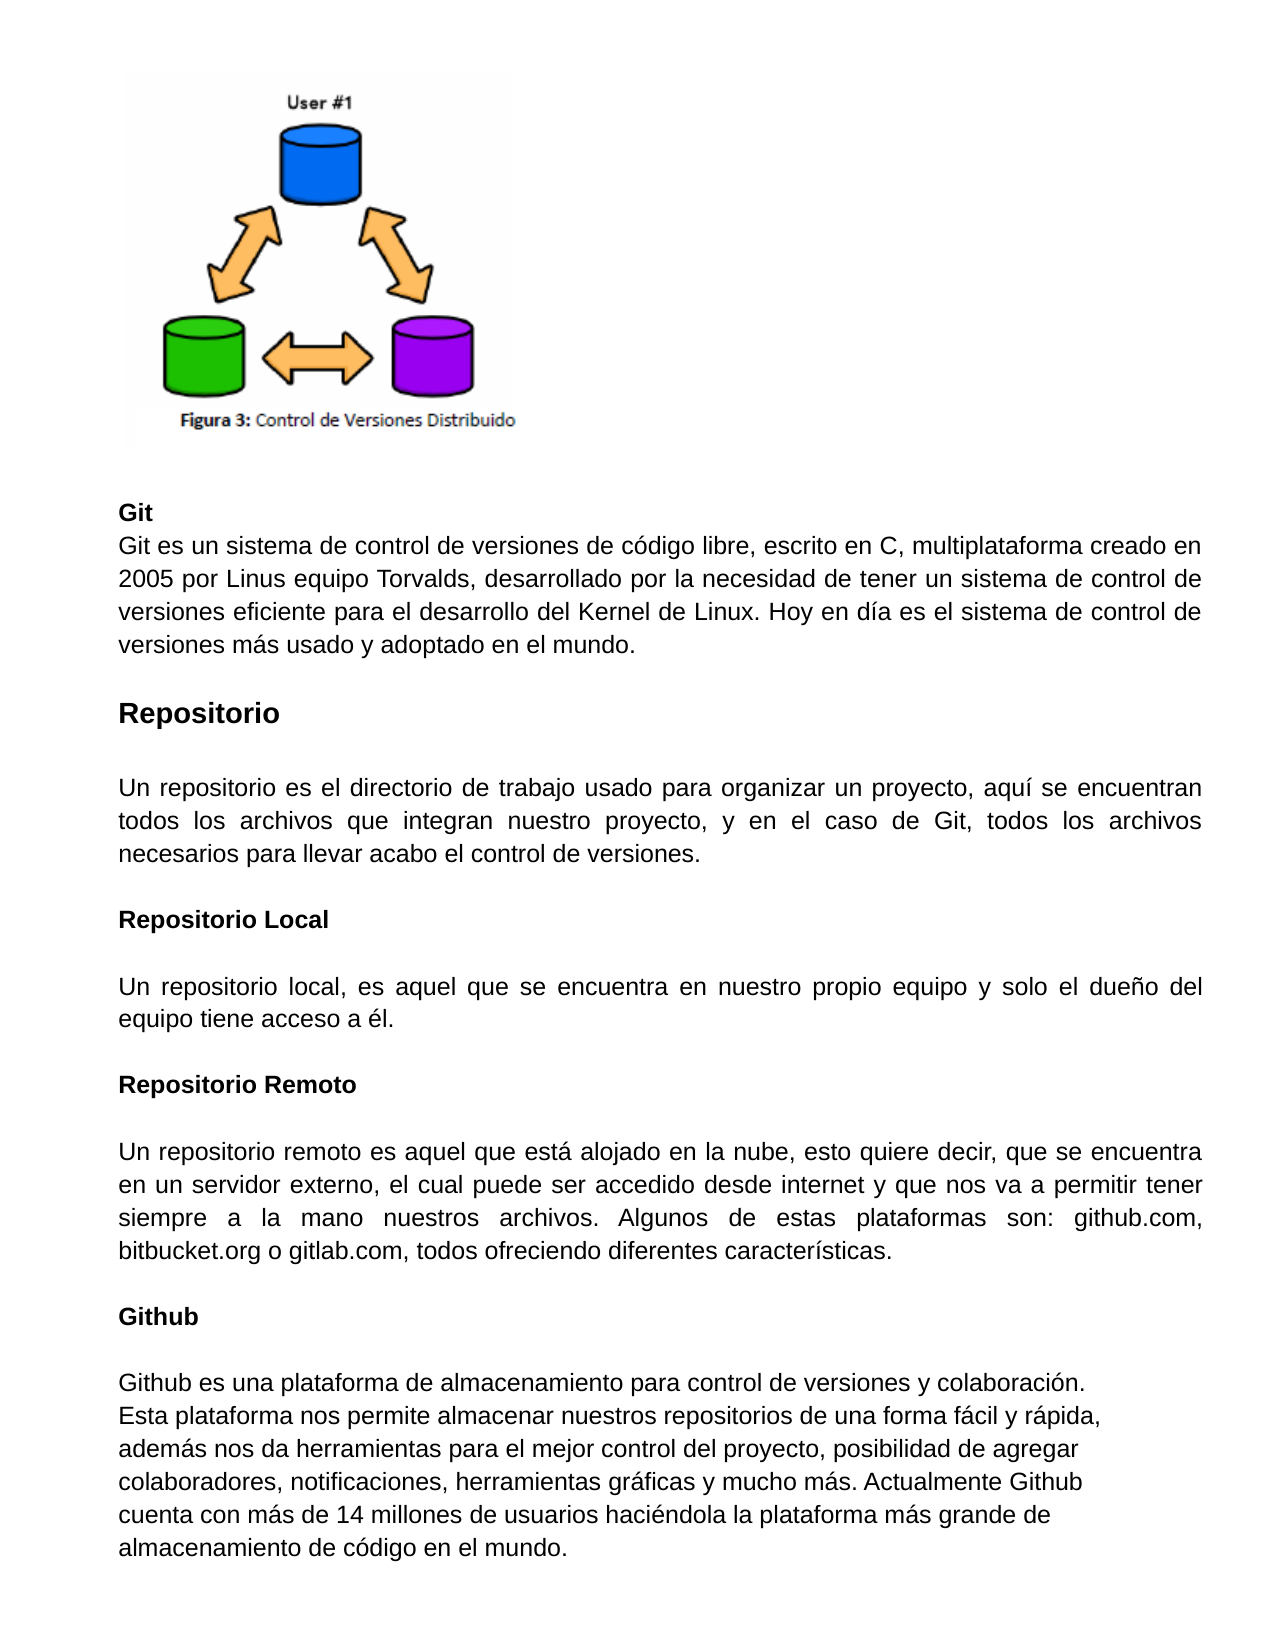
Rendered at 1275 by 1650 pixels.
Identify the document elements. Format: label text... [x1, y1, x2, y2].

text Git es un sistema de control de versiones de código libre, escrito en C, multiplataforma creado en 2005 por Linus equipo Torvalds, desarrollado por la necesidad de tener un sistema de control de versiones eficiente para el desarrollo del Kernel de Linux. Hoy en día es el sistema de control de versiones más usado y adoptado en el mundo. [118, 531, 1205, 659]
text Repositorio Remoto [118, 1071, 1205, 1099]
text Esta plataforma nos permite almacenar nuestros repositorios de una forma fácil y rápida, [118, 1401, 1205, 1429]
text Un repositorio local, es aquel que se encuentra en nuestro propio equipo y solo el dueño del equipo tiene acceso a él. [118, 971, 1205, 1033]
text colaboradores, notificaciones, herramientas gráficas y mucho más. Actualmente Github [118, 1467, 1205, 1496]
text cuenta con más de 14 millones de usuarios haciéndola la plataforma más grande de [118, 1500, 1205, 1528]
text Repositorio [118, 696, 1205, 730]
text Git [118, 498, 1205, 527]
text además nos da herramientas para el mejor control del proyecto, posibilidad de agregar [118, 1434, 1205, 1462]
text Repositorio Local [118, 905, 1205, 934]
text almacenamiento de código en el mundo. [118, 1533, 1205, 1562]
text Github es una plataforma de almacenamiento para control de versiones y colaboración. [118, 1368, 1205, 1396]
text Un repositorio remoto es aquel que está alojado en la nube, esto quiere decir, que se encuentra en un servidor externo, el cual puede ser accedido desde internet y que nos va a permitir tener siempre a la mano nuestros archivos. Algunos de estas plataformas son: github.com, bitbucket.org o gitlab.com, todos ofreciendo diferentes características. [118, 1137, 1205, 1264]
text Github [118, 1302, 1205, 1330]
text Un repositorio es el directorio de trabajo usado para organizar un proyecto, aquí se encuentran todos los archivos que integran nuestro proyecto, y en el caso de Git, todos los archivos necesarios para llevar acabo el control de versiones. [118, 773, 1205, 868]
